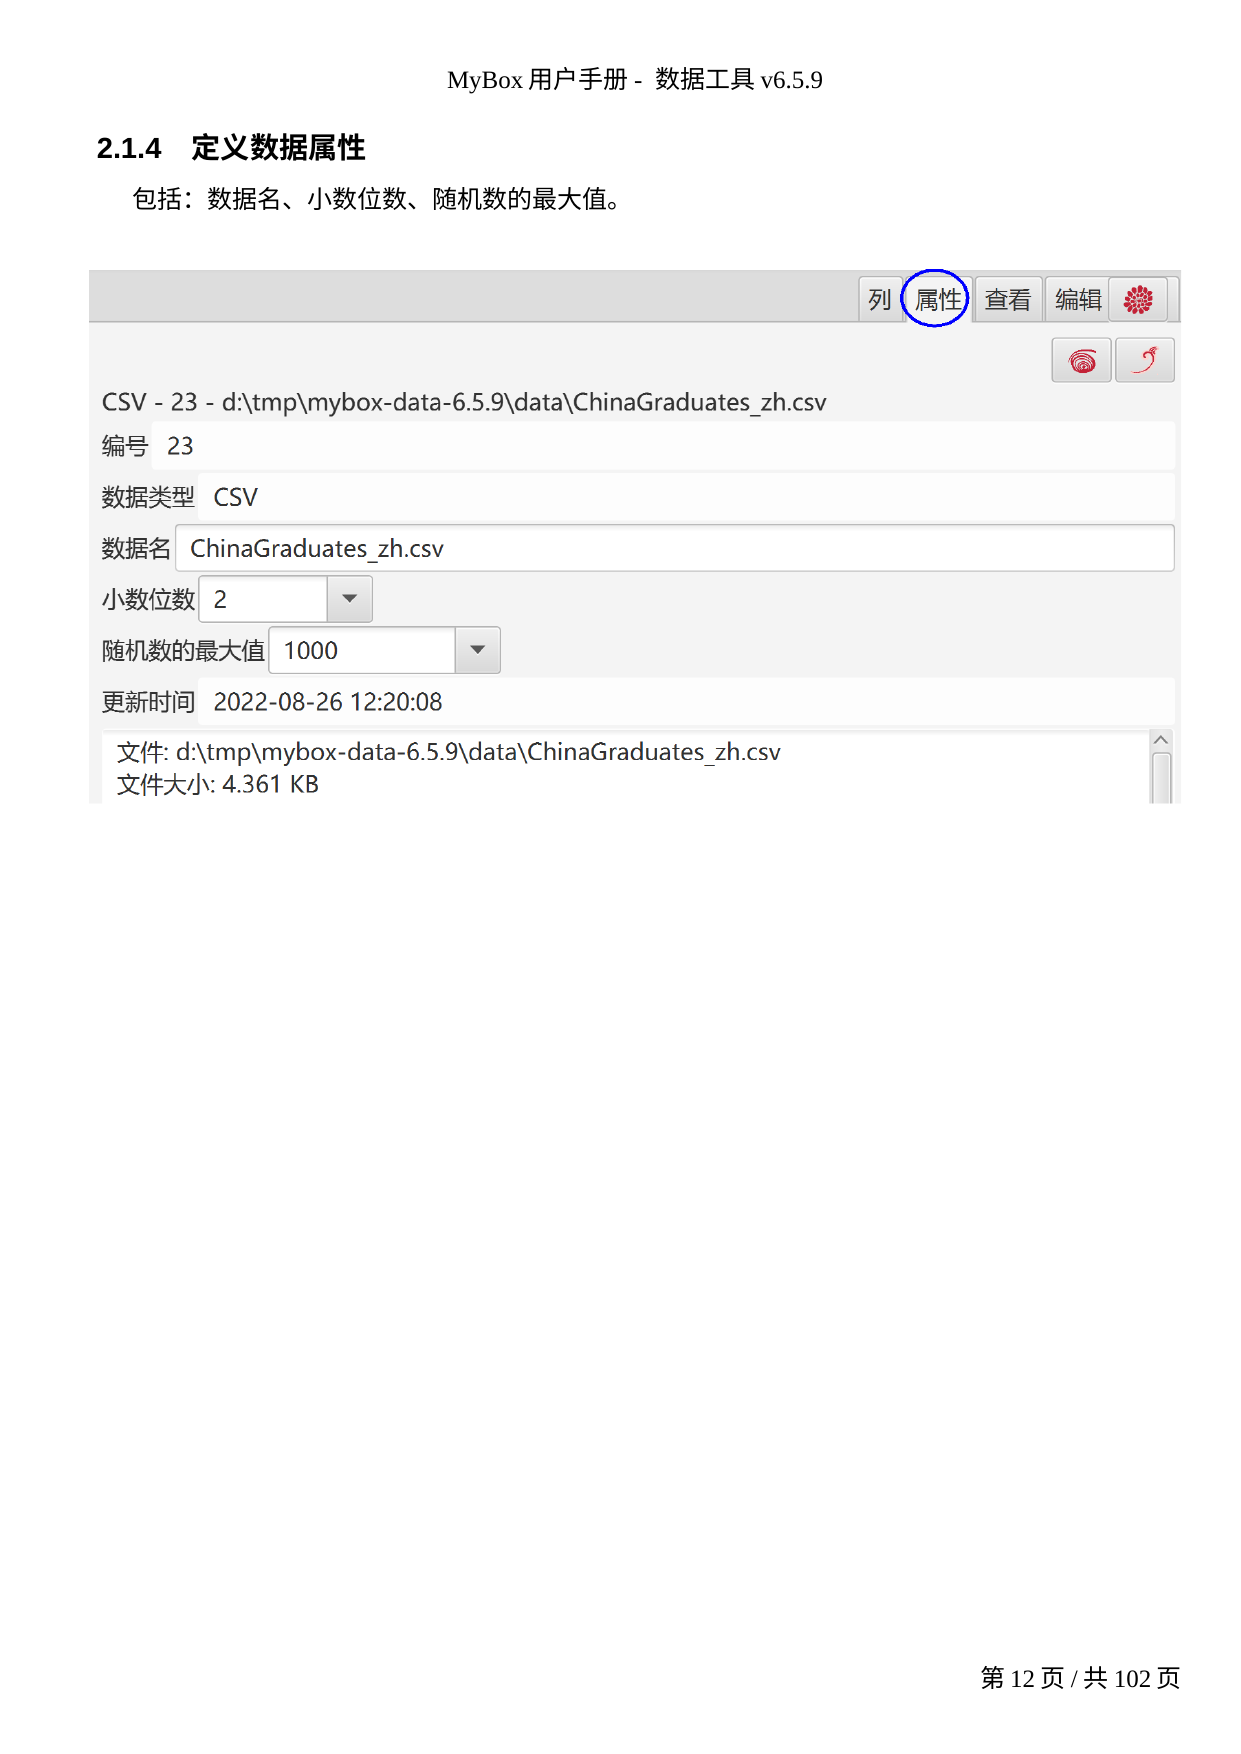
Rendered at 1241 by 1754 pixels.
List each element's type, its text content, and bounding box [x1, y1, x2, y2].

subtitle 定义数据属性 [88, 125, 1181, 167]
picture [88, 269, 1182, 804]
text 包括：数据名、小数位数、随机数的最大值。 [88, 179, 1181, 216]
